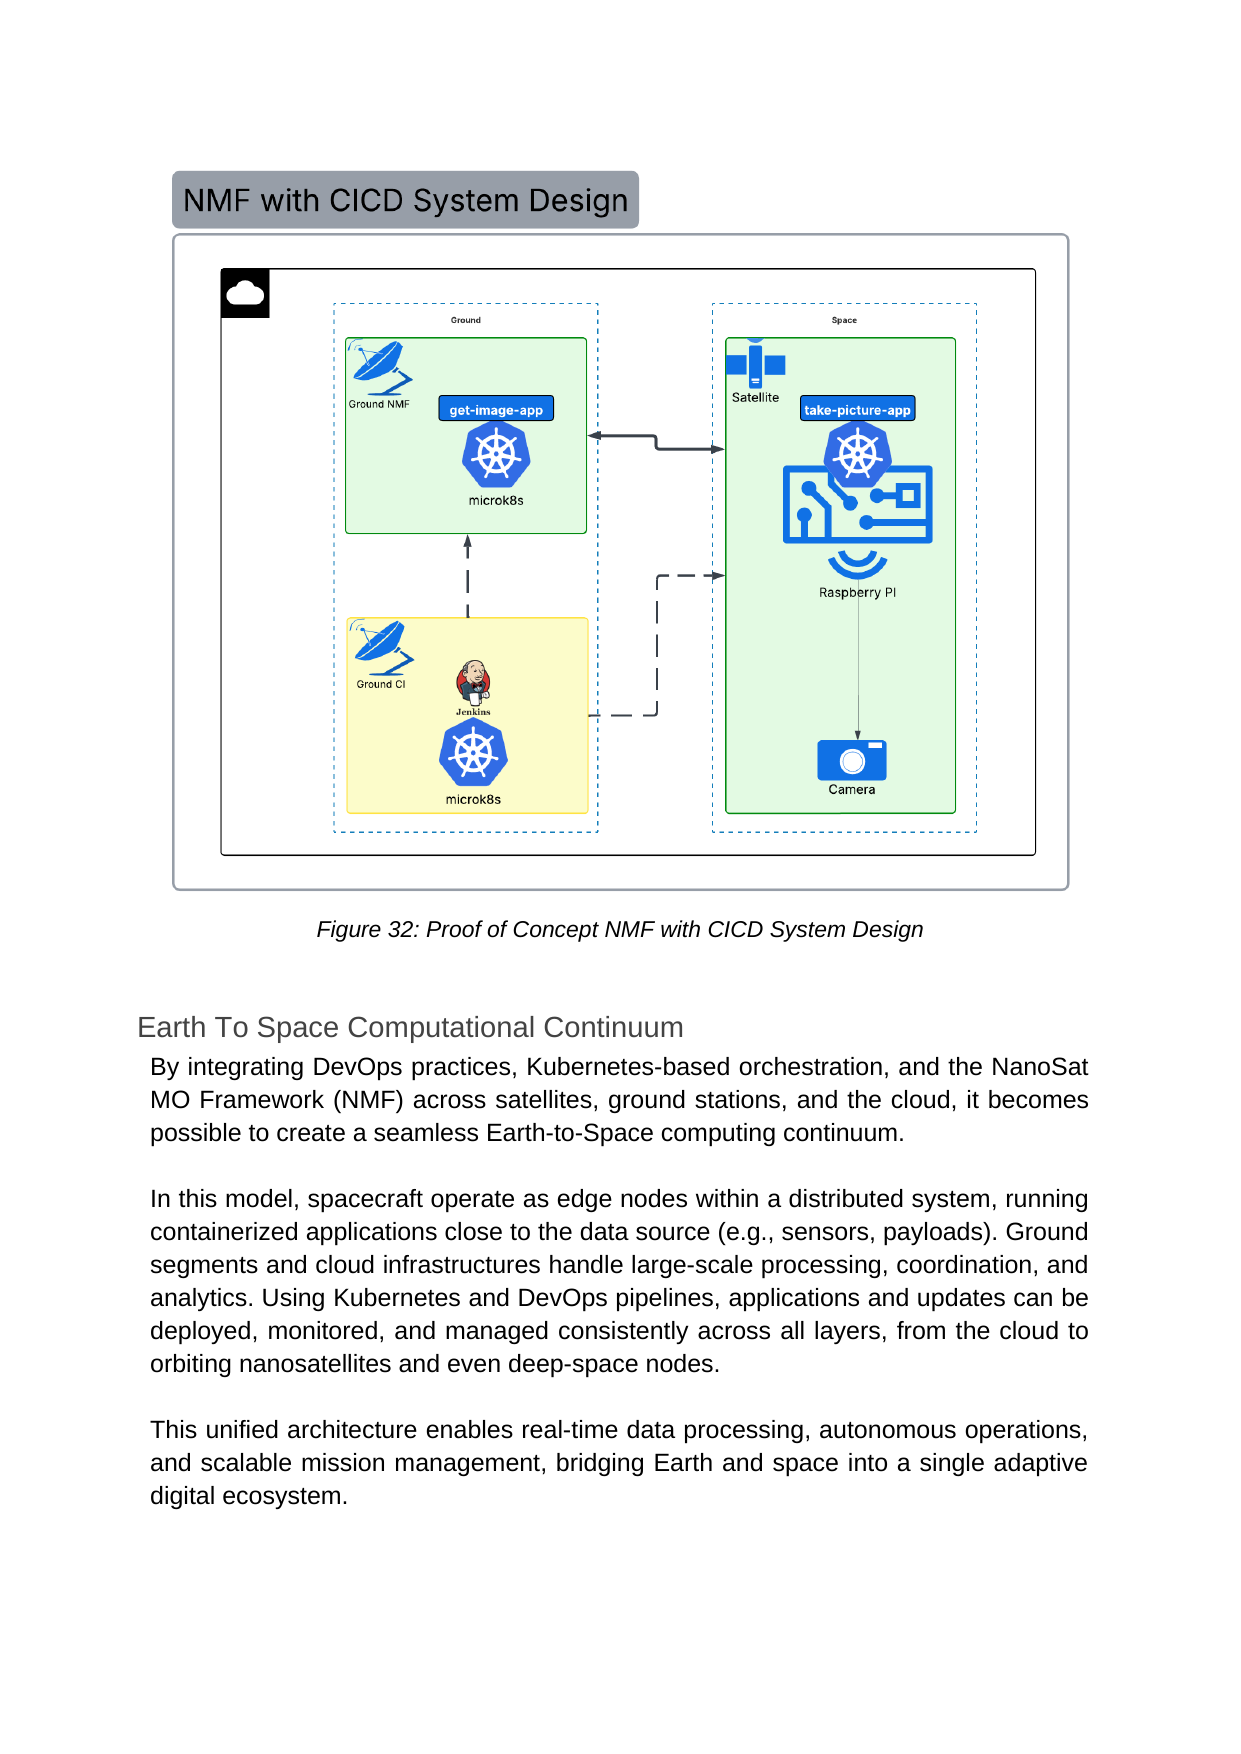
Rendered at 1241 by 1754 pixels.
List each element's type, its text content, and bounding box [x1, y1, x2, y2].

text This unified architecture enables real-time data processing, autonomous operations, and scalable mission management, bridging Earth and space into a single adaptive digital ecosystem. [150, 1415, 1090, 1510]
subtitle Earth To Space Computational Continuum [121, 1010, 1090, 1044]
text By integrating DevOps practices, Kubernetes-based orchestration, and the NanoSat MO Framework (NMF) across satellites, ground stations, and the cloud, it becomes possible to create a seamless Earth-to-Space computing continuum. [150, 1052, 1090, 1147]
picture [150, 150, 1091, 913]
text Figure 32: Proof of Concept NMF with CICD System Design [150, 916, 1090, 943]
text In this model, spacecraft operate as edge nodes within a distributed system, running containerized applications close to the data source (e.g., sensors, payloads). Ground segments and cloud infrastructures handle large-scale processing, coordination, and analytics. Using Kubernetes and DevOps pipelines, applications and updates can be deployed, monitored, and managed consistently across all layers, from the cloud to orbiting nanosatellites and even deep-space nodes. [150, 1184, 1090, 1378]
